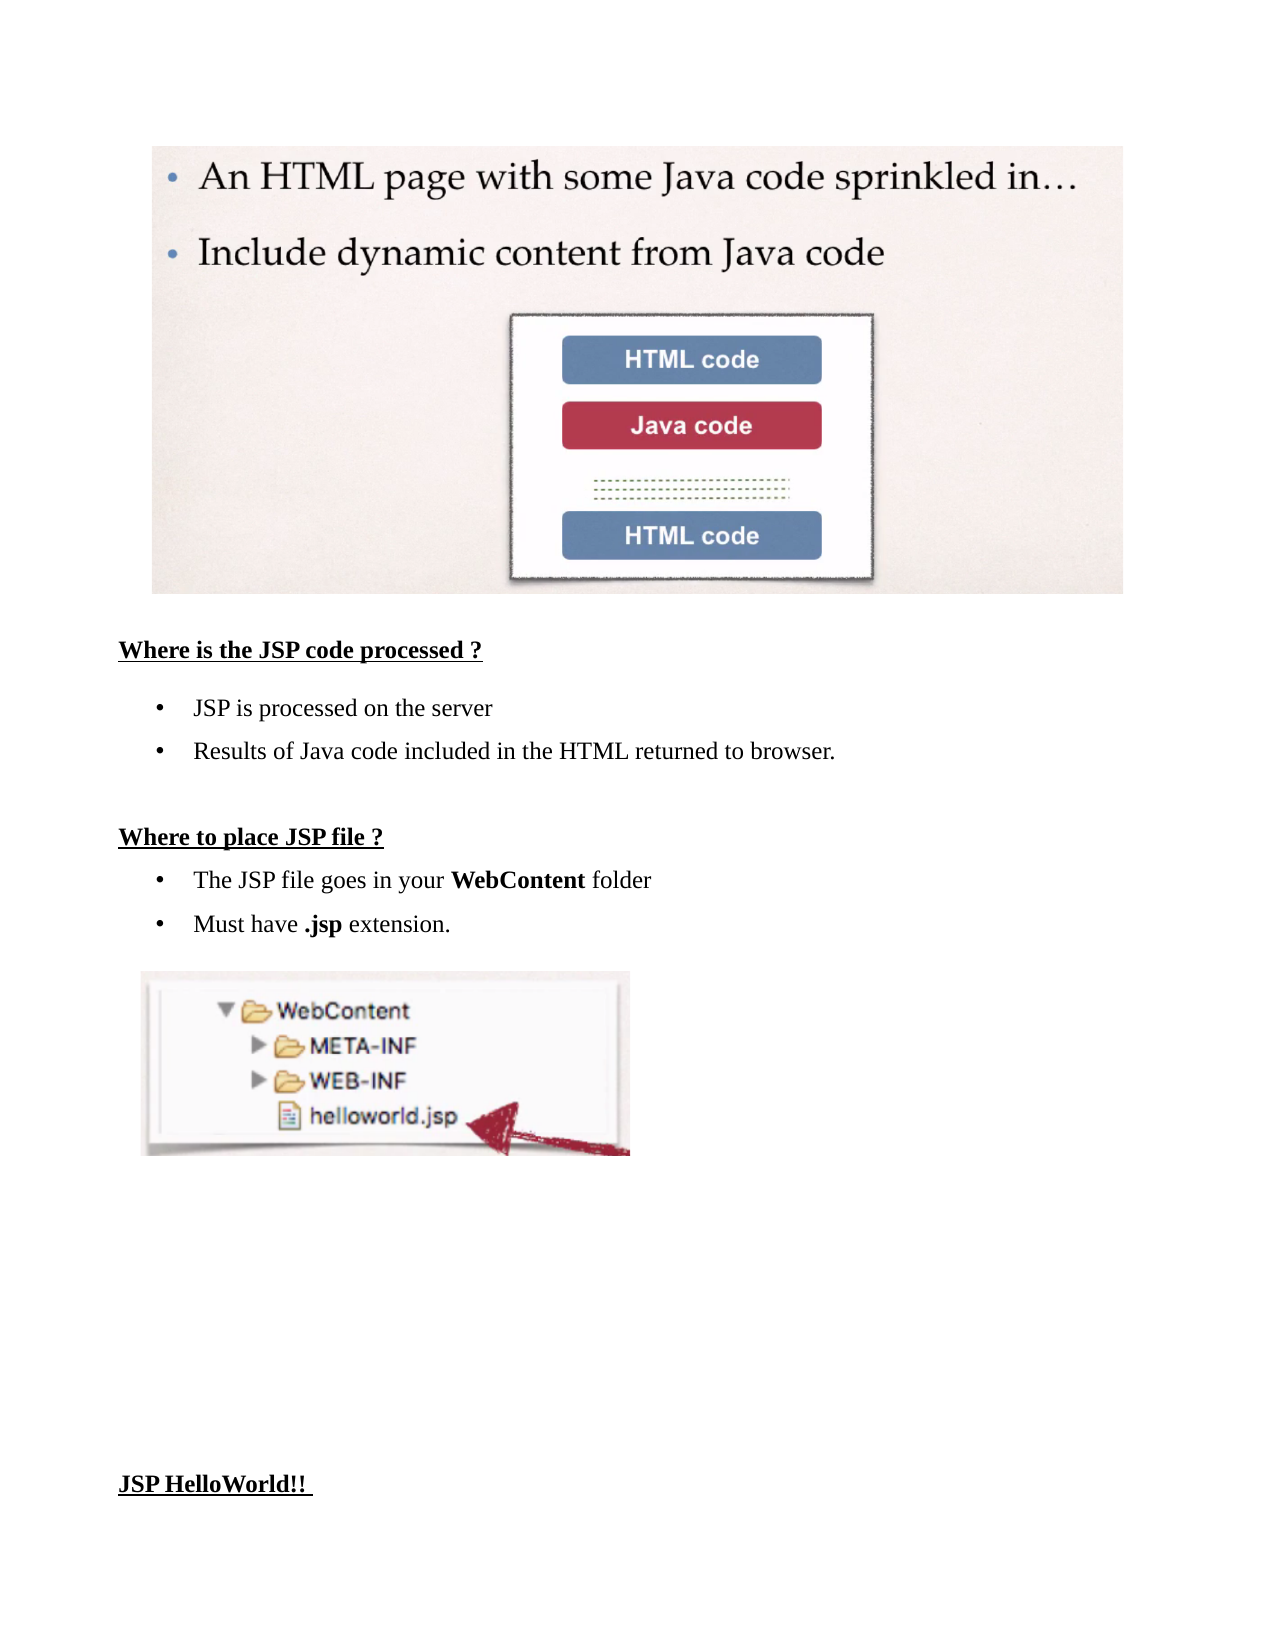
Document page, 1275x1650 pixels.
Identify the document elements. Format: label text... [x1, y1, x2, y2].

list JSP is processed on the server [156, 693, 1157, 722]
text Where to place JSP file ? [118, 822, 1157, 851]
list Results of Java code included in the HTML returned to browser. [156, 736, 1157, 765]
text Where is the JSP code processed ? [118, 636, 1157, 664]
list Must have .jsp extension. [156, 909, 1157, 937]
list The JSP file goes in your WebContent folder [156, 866, 1157, 894]
text JSP HelloWorld!! [118, 1469, 1157, 1498]
picture [140, 971, 631, 1156]
picture [151, 146, 1124, 594]
